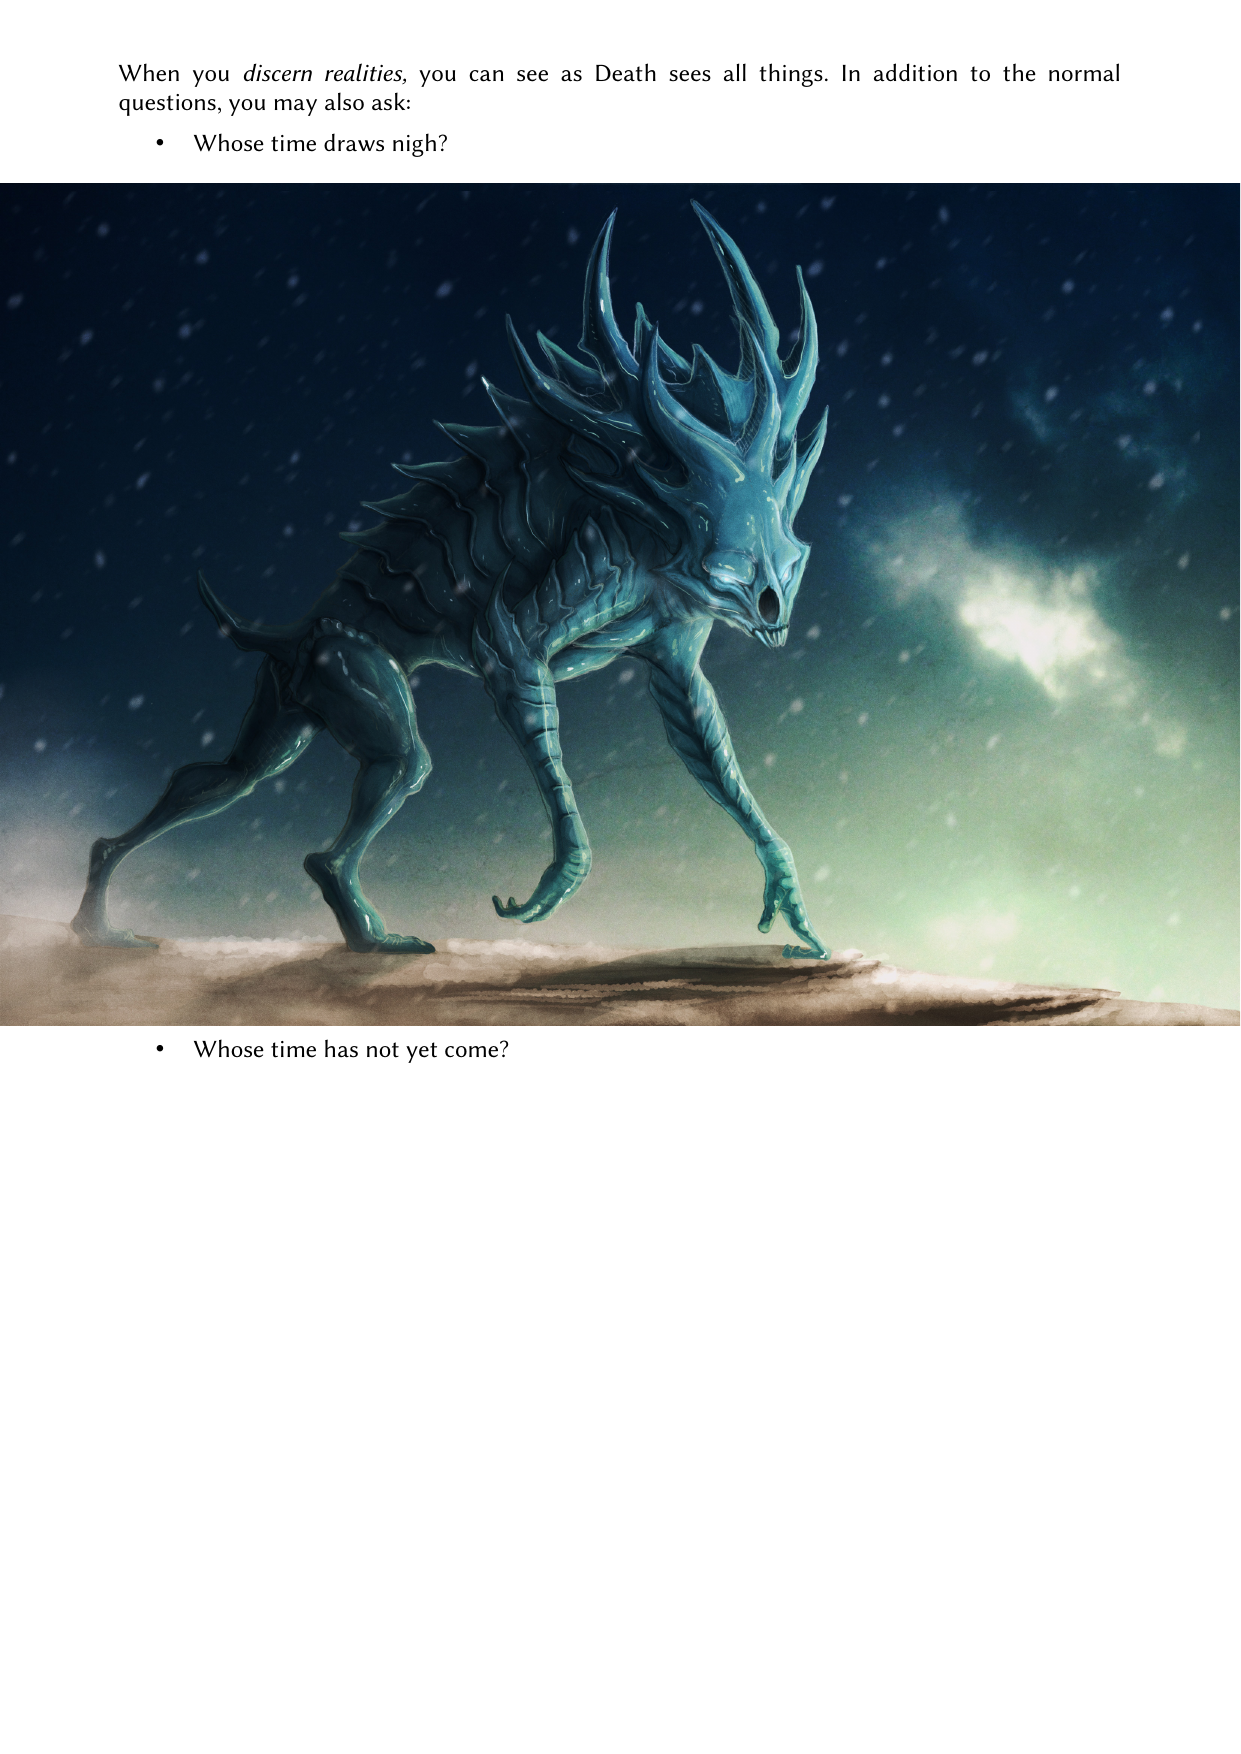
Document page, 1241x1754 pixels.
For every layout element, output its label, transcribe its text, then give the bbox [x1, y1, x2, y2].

list Whose time draws nigh? [156, 129, 1122, 157]
picture [0, 183, 1241, 1026]
list [156, 170, 1122, 183]
list Whose time has not yet come? [156, 1035, 1122, 1063]
text When you discern realities, you can see as Death sees all things. In addition to the normal questions, you may also ask: [118, 59, 1122, 116]
